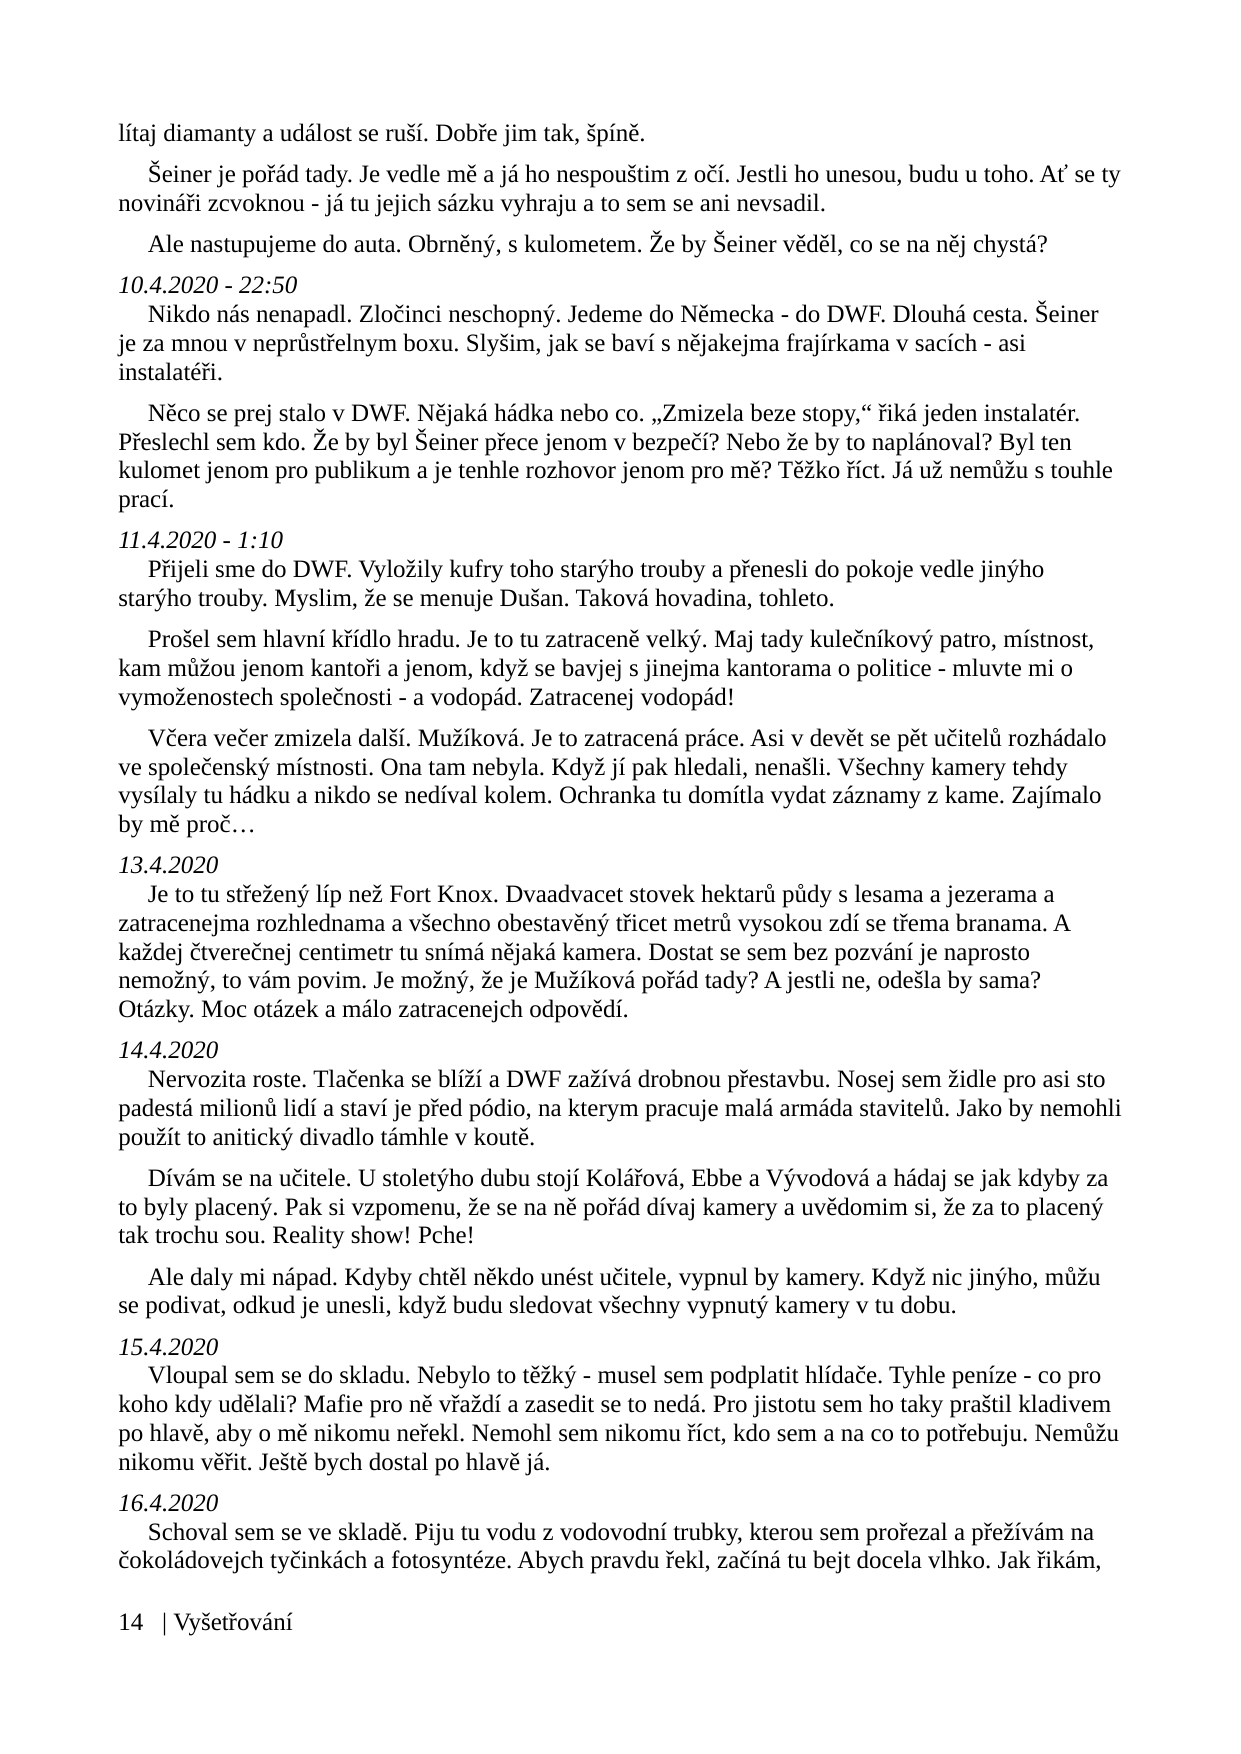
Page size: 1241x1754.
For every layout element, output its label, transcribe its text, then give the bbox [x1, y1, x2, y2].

text Něco se prej stalo v DWF. Nějaká hádka nebo co. „Zmizela beze stopy,“ řiká jeden instalatér. Přeslechl sem kdo. Že by byl Šeiner přece jenom v bezpečí? Nebo že by to naplánoval? Byl ten kulomet jenom pro publikum a je tenhle rozhovor jenom pro mě? Těžko říct. Já už nemůžu s touhle prací. [118, 398, 1122, 513]
text Nikdo nás nenapadl. Zločinci neschopný. Jedeme do Německa - do DWF. Dlouhá cesta. Šeiner je za mnou v neprůstřelnym boxu. Slyšim, jak se baví s nějakejma frajírkama v sacích - asi instalatéři. [118, 299, 1122, 386]
subtitle 13.4.2020 [118, 851, 1122, 879]
subtitle 15.4.2020 [118, 1332, 1122, 1361]
subtitle 11.4.2020 - 1:10 [118, 526, 1122, 554]
text lítaj diamanty a událost se ruší. Dobře jim tak, špíně. [118, 118, 1122, 147]
subtitle 14.4.2020 [118, 1036, 1122, 1064]
text Ale nastupujeme do auta. Obrněný, s kulometem. Že by Šeiner věděl, co se na něj chystá? [118, 229, 1122, 258]
text Vloupal sem se do skladu. Nebylo to těžký - musel sem podplatit hlídače. Tyhle peníze - co pro koho kdy udělali? Mafie pro ně vřaždí a zasedit se to nedá. Pro jistotu sem ho taky praštil kladivem po hlavě, aby o mě nikomu neřekl. Nemohl sem nikomu říct, kdo sem a na co to potřebuju. Nemůžu nikomu věřit. Ještě bych dostal po hlavě já. [118, 1361, 1122, 1476]
text Přijeli sme do DWF. Vyložily kufry toho starýho trouby a přenesli do pokoje vedle jinýho starýho trouby. Myslim, že se menuje Dušan. Taková hovadina, tohleto. [118, 554, 1122, 612]
text Ale daly mi nápad. Kdyby chtěl někdo unést učitele, vypnul by kamery. Když nic jinýho, můžu se podivat, odkud je unesli, když budu sledovat všechny vypnutý kamery v tu dobu. [118, 1262, 1122, 1319]
text Schoval sem se ve skladě. Piju tu vodu z vodovodní trubky, kterou sem prořezal a přežívám na čokoládovejch tyčinkách a fotosyntéze. Abych pravdu řekl, začíná tu bejt docela vlhko. Jak řikám, [118, 1517, 1122, 1574]
text Prošel sem hlavní křídlo hradu. Je to tu zatraceně velký. Maj tady kulečníkový patro, místnost, kam můžou jenom kantoři a jenom, když se bavjej s jinejma kantorama o politice - mluvte mi o vymoženostech společnosti - a vodopád. Zatracenej vodopád! [118, 624, 1122, 711]
text Nervozita roste. Tlačenka se blíží a DWF zažívá drobnou přestavbu. Nosej sem židle pro asi sto padestá milionů lidí a staví je před pódio, na kterym pracuje malá armáda stavitelů. Jako by nemohli použít to anitický divadlo támhle v koutě. [118, 1064, 1122, 1151]
subtitle 16.4.2020 [118, 1488, 1122, 1517]
text Včera večer zmizela další. Mužíková. Je to zatracená práce. Asi v devět se pět učitelů rozhádalo ve společenský místnosti. Ona tam nebyla. Když jí pak hledali, nenašli. Všechny kamery tehdy vysílaly tu hádku a nikdo se nedíval kolem. Ochranka tu domítla vydat záznamy z kame. Zajímalo by mě proč… [118, 723, 1122, 838]
subtitle 10.4.2020 - 22:50 [118, 271, 1122, 299]
text Je to tu střežený líp než Fort Knox. Dvaadvacet stovek hektarů půdy s lesama a jezerama a zatracenejma rozhlednama a všechno obestavěný třicet metrů vysokou zdí se třema branama. A každej čtverečnej centimetr tu snímá nějaká kamera. Dostat se sem bez pozvání je naprosto nemožný, to vám povim. Je možný, že je Mužíková pořád tady? A jestli ne, odešla by sama? Otázky. Moc otázek a málo zatracenejch odpovědí. [118, 879, 1122, 1023]
text Šeiner je pořád tady. Je vedle mě a já ho nespouštim z očí. Jestli ho unesou, budu u toho. Ať se ty novináři zcvoknou - já tu jejich sázku vyhraju a to sem se ani nevsadil. [118, 159, 1122, 217]
text Dívám se na učitele. U stoletýho dubu stojí Kolářová, Ebbe a Vývodová a hádaj se jak kdyby za to byly placený. Pak si vzpomenu, že se na ně pořád dívaj kamery a uvědomim si, že za to placený tak trochu sou. Reality show! Pche! [118, 1163, 1122, 1249]
